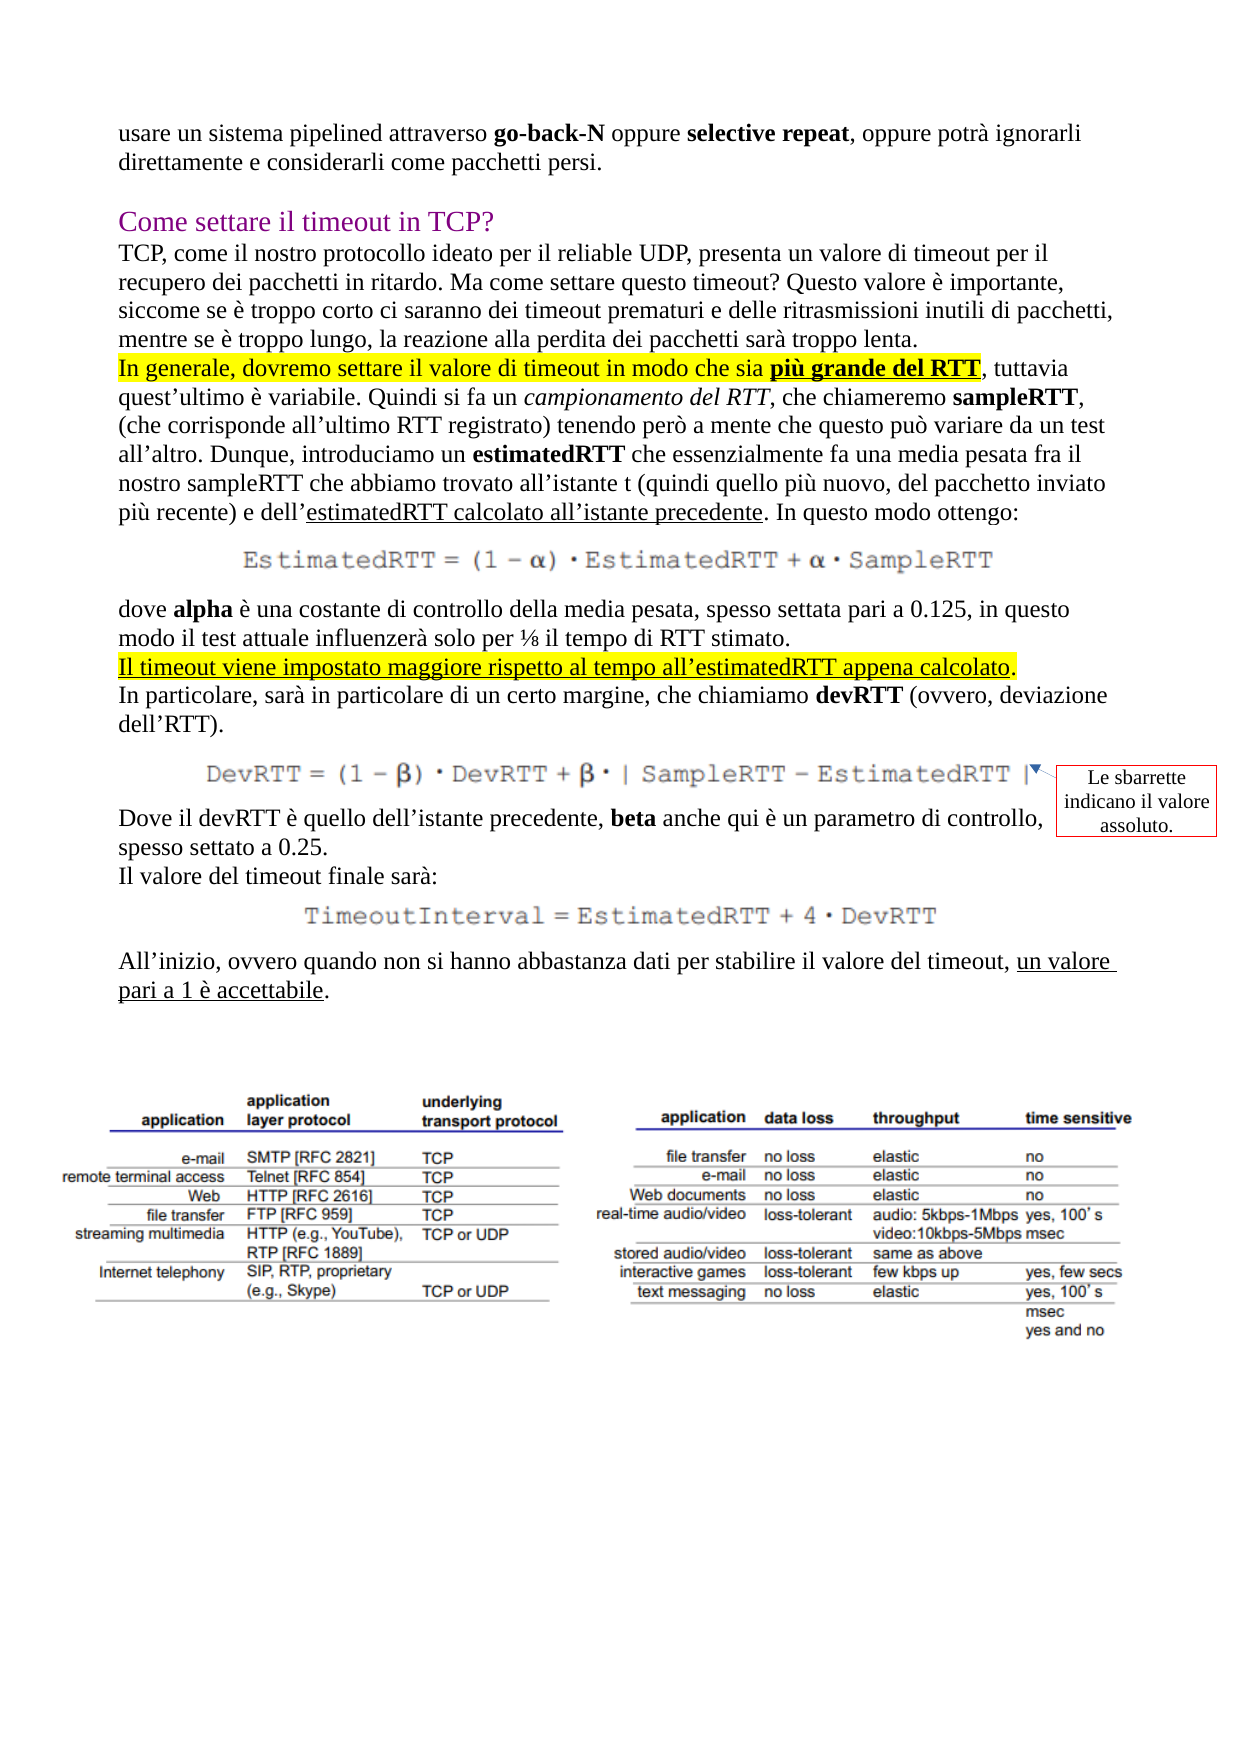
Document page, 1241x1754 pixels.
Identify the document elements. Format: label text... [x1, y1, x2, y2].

picture [196, 747, 1045, 804]
text Il valore del timeout finale sarà: [118, 861, 1122, 890]
picture [296, 889, 944, 946]
picture [231, 525, 1010, 595]
text quest’ultimo è variabile. Quindi si fa un campionamento del RTT, che chiameremo sampleRTT, (che corrisponde all’ultimo RTT registrato) tenendo però a mente che questo può variare da un test all’altro. Dunque, introduciamo un estimatedRTT che essenzialmente fa una media pesata fra il nostro sampleRTT che abbiamo trovato all’istante t (quindi quello più nuovo, del pacchetto inviato più recente) e dell’estimatedRTT calcolato all’istante precedente. In questo modo ottengo: [118, 382, 1122, 525]
text In generale, dovremo settare il valore di timeout in modo che sia più grande del RTT, tuttavia [118, 353, 1122, 382]
text All’inizio, ovvero quando non si hanno abbastanza dati per stabilire il valore del timeout, un valore pari a 1 è accettabile. [118, 890, 1122, 1003]
picture [596, 1095, 1133, 1343]
picture [58, 1089, 568, 1309]
text In particolare, sarà in particolare di un certo margine, che chiamiamo devRTT (ovvero, deviazione dell’RTT). [118, 680, 1122, 738]
text usare un sistema pipelined attraverso go-back-N oppure selective repeat, oppure potrà ignorarli direttamente e considerarli come pacchetti persi. [118, 118, 1122, 176]
text Il timeout viene impostato maggiore rispetto al tempo all’estimatedRTT appena calcolato. [118, 652, 1122, 680]
text dove alpha è una costante di controllo della media pesata, spesso settata pari a 0.125, in questo modo il test attuale influenzerà solo per ⅛ il tempo di RTT stimato. [118, 525, 1122, 652]
text Come settare il timeout in TCP? [118, 204, 1122, 238]
text Dove il devRTT è quello dell’istante precedente, beta anche qui è un parametro di controllo, spesso settato a 0.25. [118, 738, 1122, 861]
text TCP, come il nostro protocollo ideato per il reliable UDP, presenta un valore di timeout per il recupero dei pacchetti in ritardo. Ma come settare questo timeout? Questo valore è importante, siccome se è troppo corto ci saranno dei timeout prematuri e delle ritrasmissioni inutili di pacchetti, mentre se è troppo lungo, la reazione alla perdita dei pacchetti sarà troppo lenta. [118, 238, 1122, 353]
